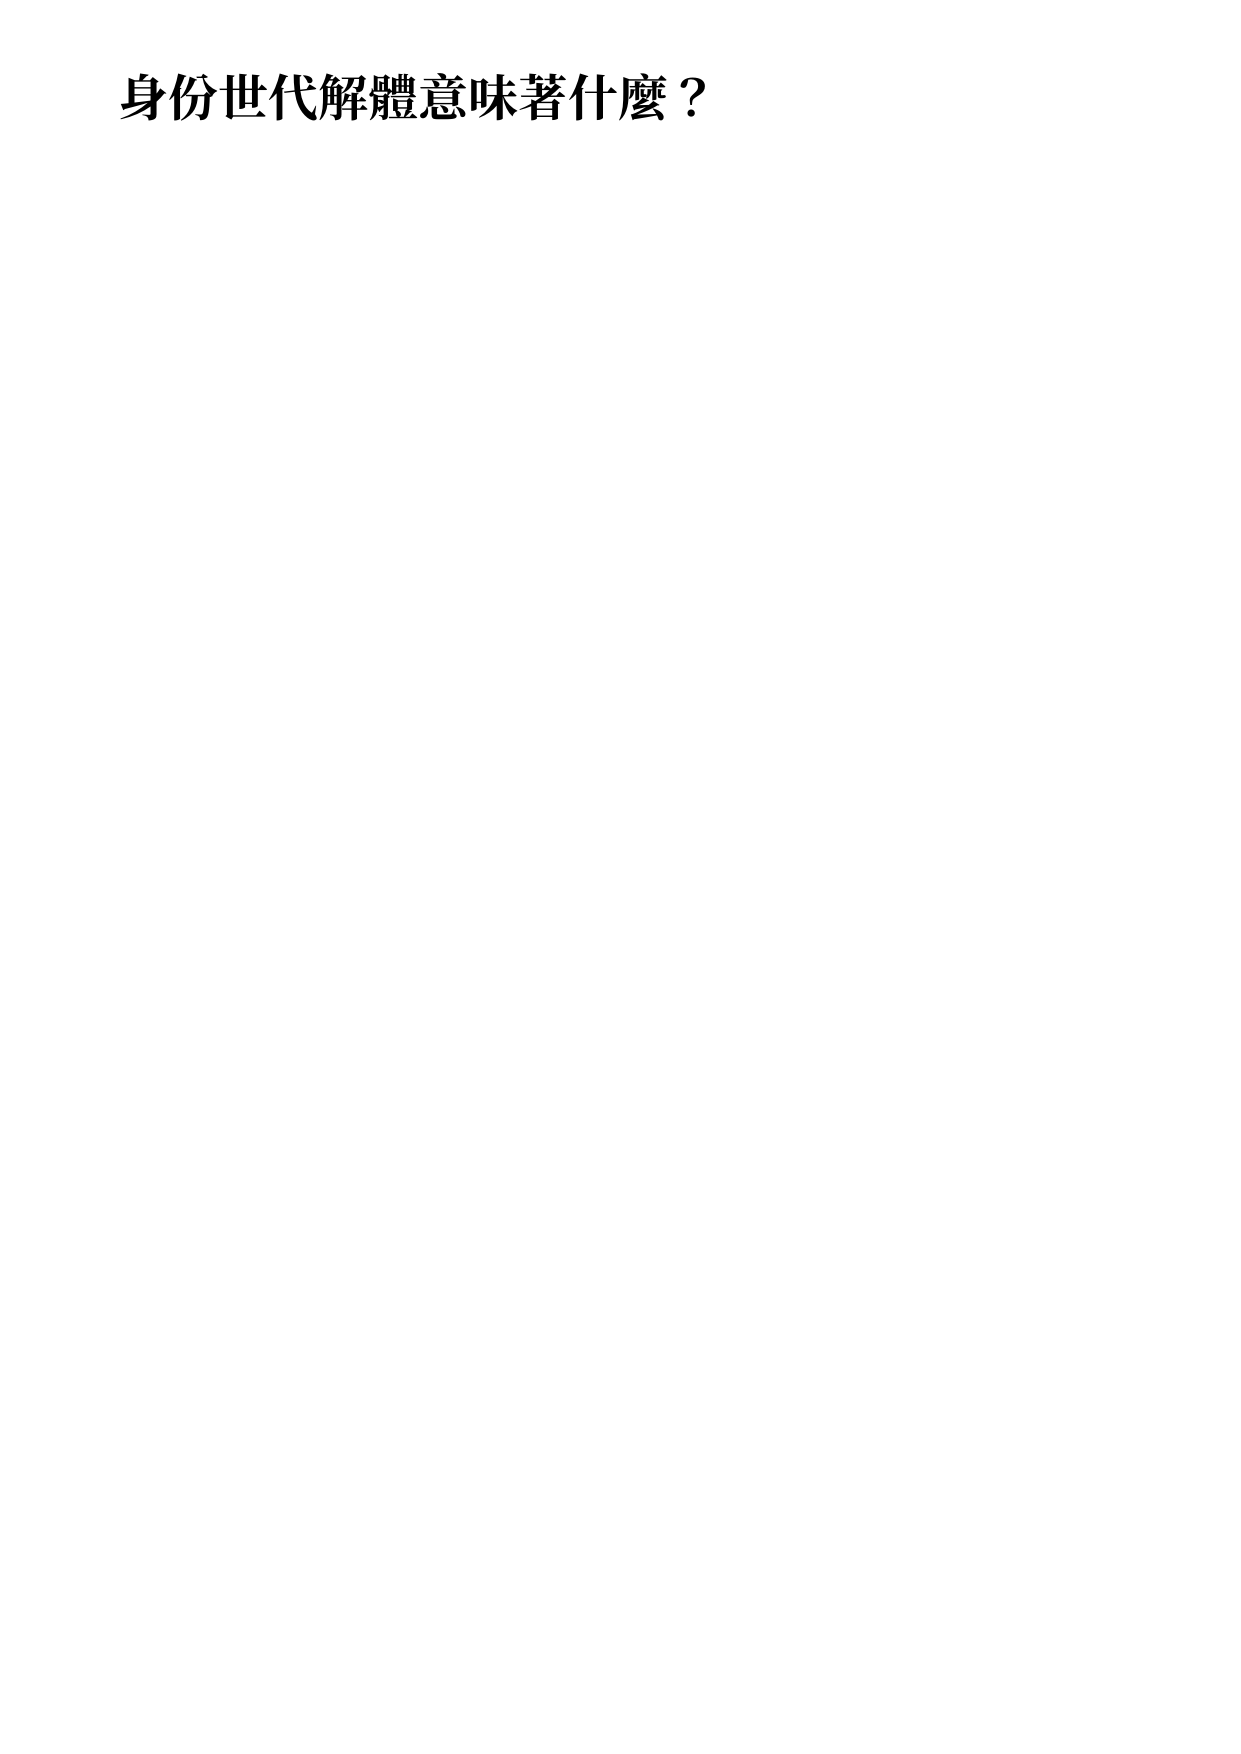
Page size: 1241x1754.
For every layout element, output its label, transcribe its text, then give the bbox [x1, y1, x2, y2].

subtitle 身份世代解體意味著什麼？ [118, 59, 1181, 131]
